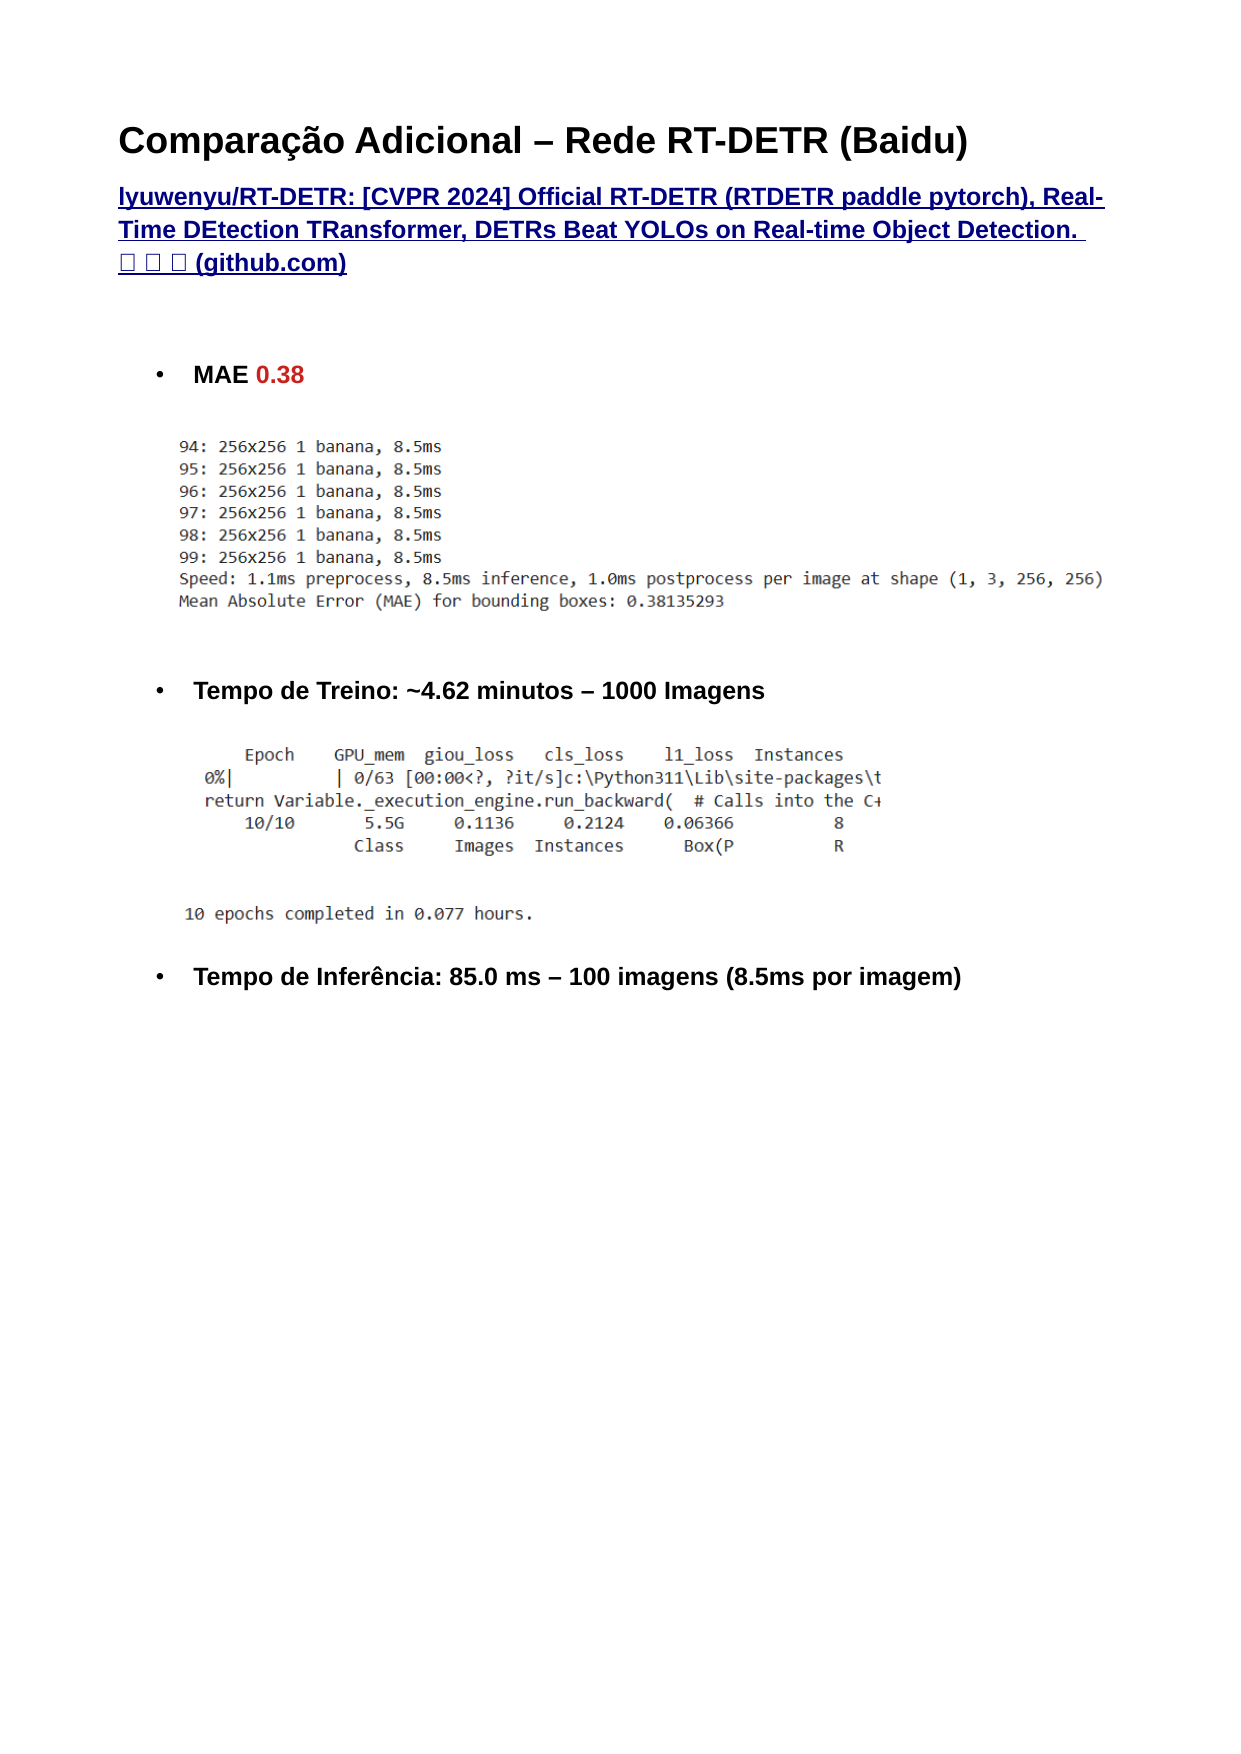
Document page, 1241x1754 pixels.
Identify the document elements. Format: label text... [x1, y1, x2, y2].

picture [173, 723, 881, 929]
text Comparação Adicional – Rede RT-DETR (Baidu) [118, 118, 1122, 161]
picture [168, 440, 1135, 625]
list Tempo de Inferência: 85.0 ms – 100 imagens (8.5ms por imagem) [156, 962, 1122, 991]
text lyuwenyu/RT-DETR: [CVPR 2024] Official RT-DETR (RTDETR paddle pytorch), Real-Time DEtection TRansformer, DETRs Beat YOLOs on Real-time Object Detection. 🔥 🔥 🔥 (github.com) [118, 182, 1122, 277]
list Tempo de Treino: ~4.62 minutos – 1000 Imagens [156, 676, 1122, 705]
list MAE 0.38 [156, 360, 1122, 389]
